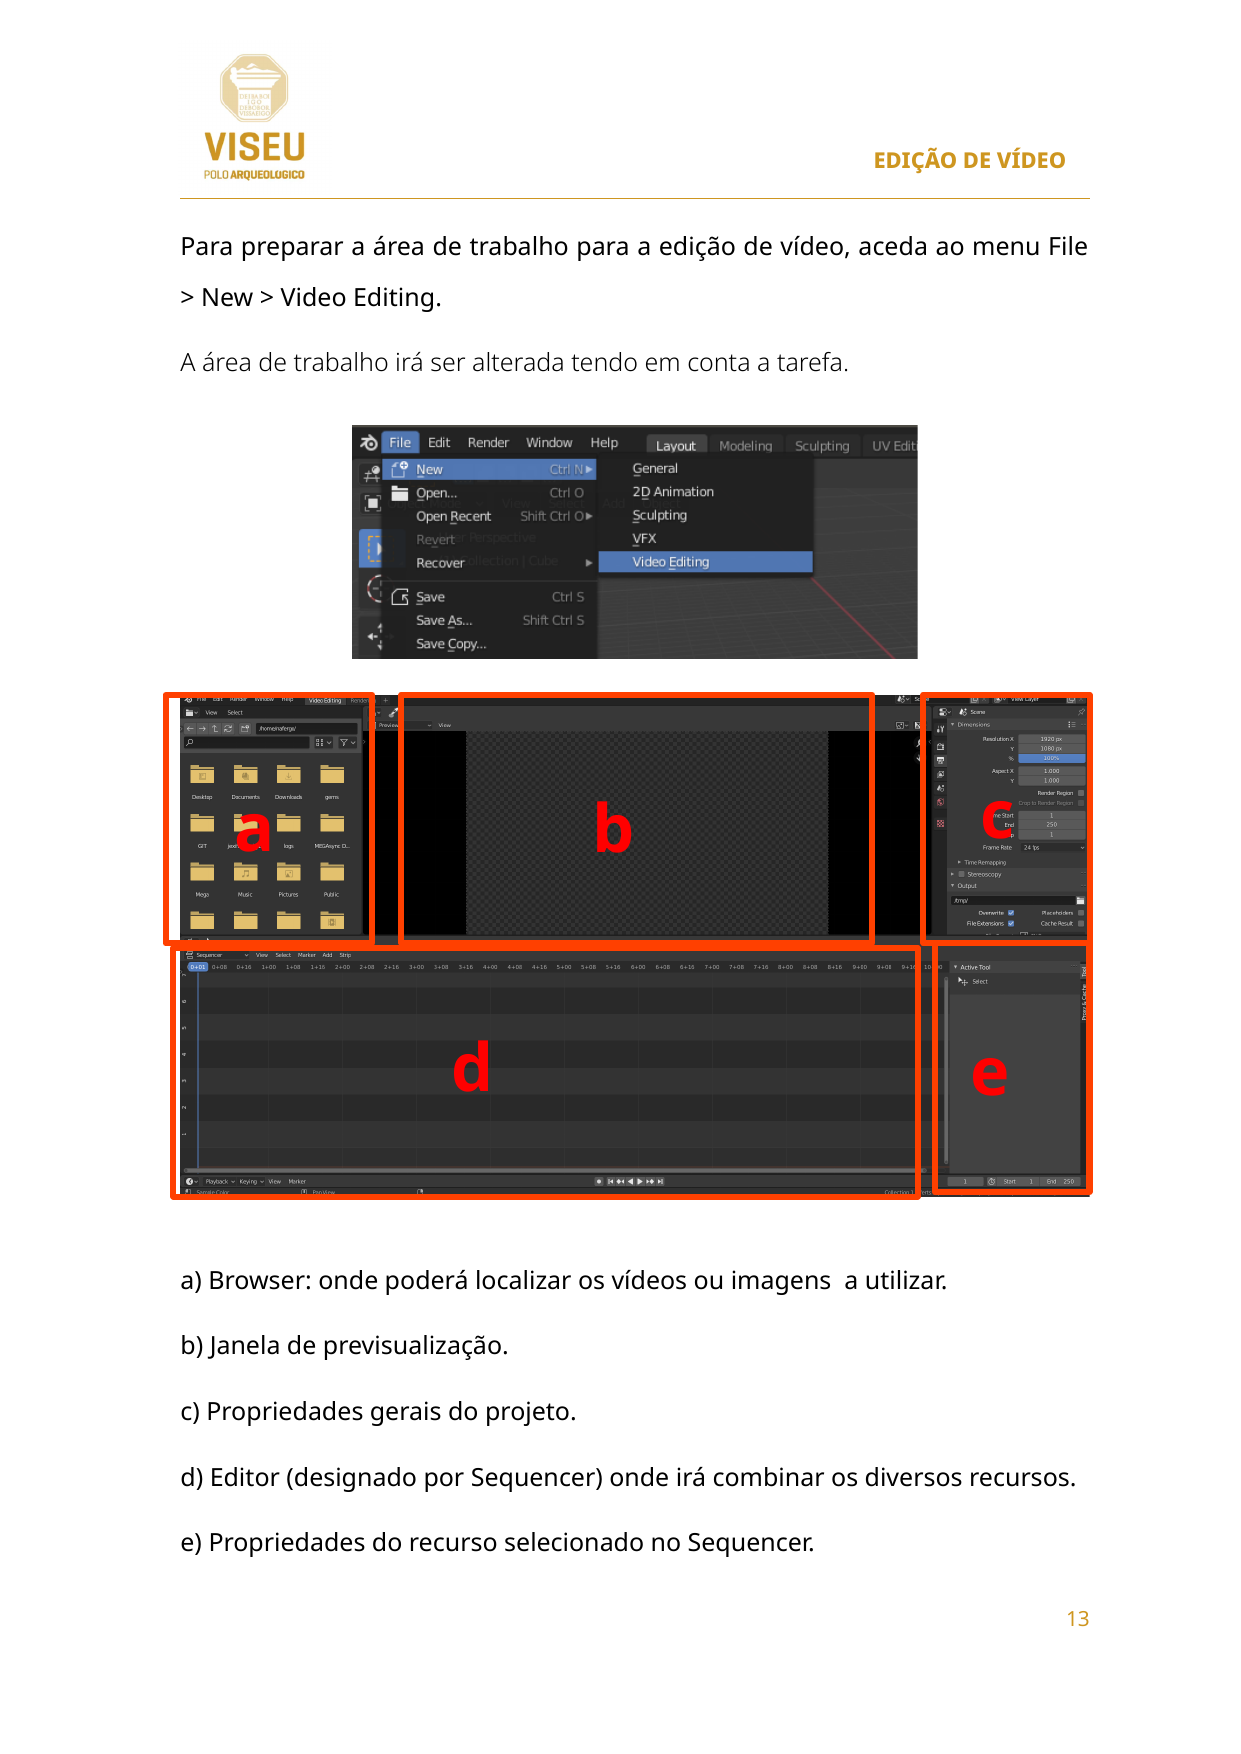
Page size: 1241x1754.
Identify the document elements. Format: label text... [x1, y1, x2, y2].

picture [938, 946, 1086, 1189]
text c) Propriedades gerais do projeto. [180, 1394, 1090, 1428]
picture [921, 946, 1090, 1197]
picture [875, 695, 920, 945]
text d) Editor (designado por Sequencer) onde irá combinar os diversos recursos. [180, 1459, 1090, 1493]
text b) Janela de previsualização. [180, 1328, 1090, 1362]
picture [375, 695, 398, 945]
picture [404, 698, 869, 940]
picture [180, 698, 369, 940]
text A área de trabalho irá ser alterada tendo em conta a tarefa. [180, 345, 1090, 379]
picture [180, 951, 915, 1194]
text Para preparar a área de trabalho para a edição de vídeo, aceda ao menu File > New > Video Editing. [180, 228, 1090, 313]
picture [352, 425, 918, 659]
picture [926, 698, 1087, 940]
text e) Propriedades do recurso selecionado no Sequencer. [180, 1525, 1090, 1559]
text a) Browser: onde poderá localizar os vídeos ou imagens a utilizar. [180, 1262, 1090, 1296]
